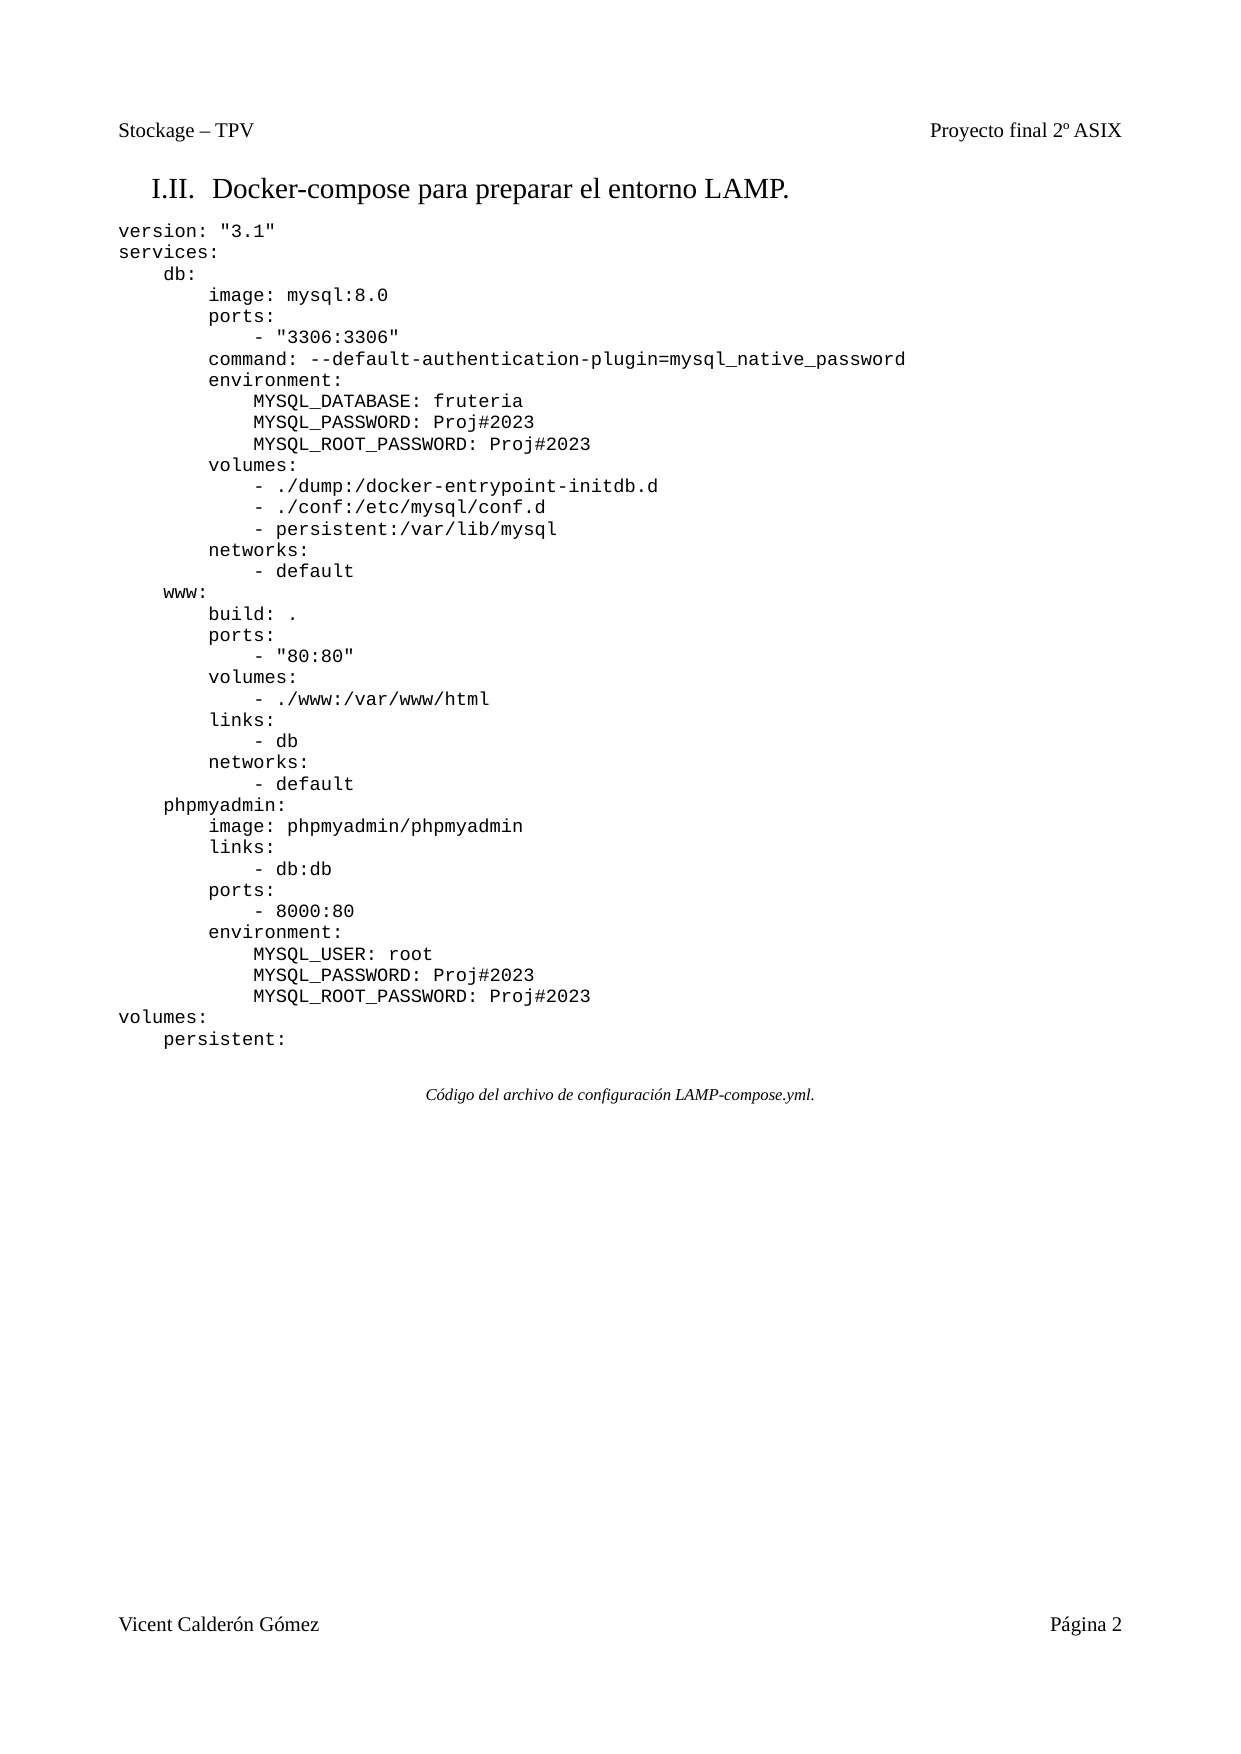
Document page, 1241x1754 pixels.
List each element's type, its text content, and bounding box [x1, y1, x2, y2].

text version: "3.1" [118, 222, 1122, 243]
text networks: [118, 753, 1122, 774]
text environment: [118, 371, 1122, 392]
subtitle Docker-compose para preparar el entorno LAMP. [195, 172, 1122, 205]
text - db [118, 732, 1122, 753]
text volumes: [118, 456, 1122, 477]
text services: [118, 243, 1122, 264]
text image: phpmyadmin/phpmyadmin [118, 817, 1122, 838]
text volumes: [118, 668, 1122, 689]
text - ./dump:/docker-entrypoint-initdb.d [118, 477, 1122, 498]
text MYSQL_PASSWORD: Proj#2023 [118, 413, 1122, 434]
text - 8000:80 [118, 902, 1122, 923]
text db: [118, 264, 1122, 286]
text - persistent:/var/lib/mysql [118, 519, 1122, 541]
text - ./conf:/etc/mysql/conf.d [118, 498, 1122, 519]
text ports: [118, 881, 1122, 902]
text MYSQL_USER: root [118, 944, 1122, 966]
text persistent: [118, 1029, 1122, 1051]
text ports: [118, 307, 1122, 328]
text MYSQL_DATABASE: fruteria [118, 392, 1122, 413]
text image: mysql:8.0 [118, 286, 1122, 307]
text command: --default-authentication-plugin=mysql_native_password [118, 349, 1122, 371]
text Código del archivo de configuración LAMP-compose.yml. [118, 1084, 1122, 1104]
text networks: [118, 541, 1122, 562]
text - ./www:/var/www/html [118, 689, 1122, 711]
text ports: [118, 626, 1122, 647]
text - "80:80" [118, 647, 1122, 668]
text volumes: [118, 1008, 1122, 1029]
text - db:db [118, 859, 1122, 881]
text - default [118, 774, 1122, 796]
text links: [118, 838, 1122, 859]
text build: . [118, 604, 1122, 626]
text - default [118, 562, 1122, 583]
text MYSQL_ROOT_PASSWORD: Proj#2023 [118, 434, 1122, 456]
text MYSQL_ROOT_PASSWORD: Proj#2023 [118, 987, 1122, 1008]
text www: [118, 583, 1122, 604]
text MYSQL_PASSWORD: Proj#2023 [118, 966, 1122, 987]
text phpmyadmin: [118, 796, 1122, 817]
text links: [118, 711, 1122, 732]
text environment: [118, 923, 1122, 944]
text - "3306:3306" [118, 328, 1122, 349]
